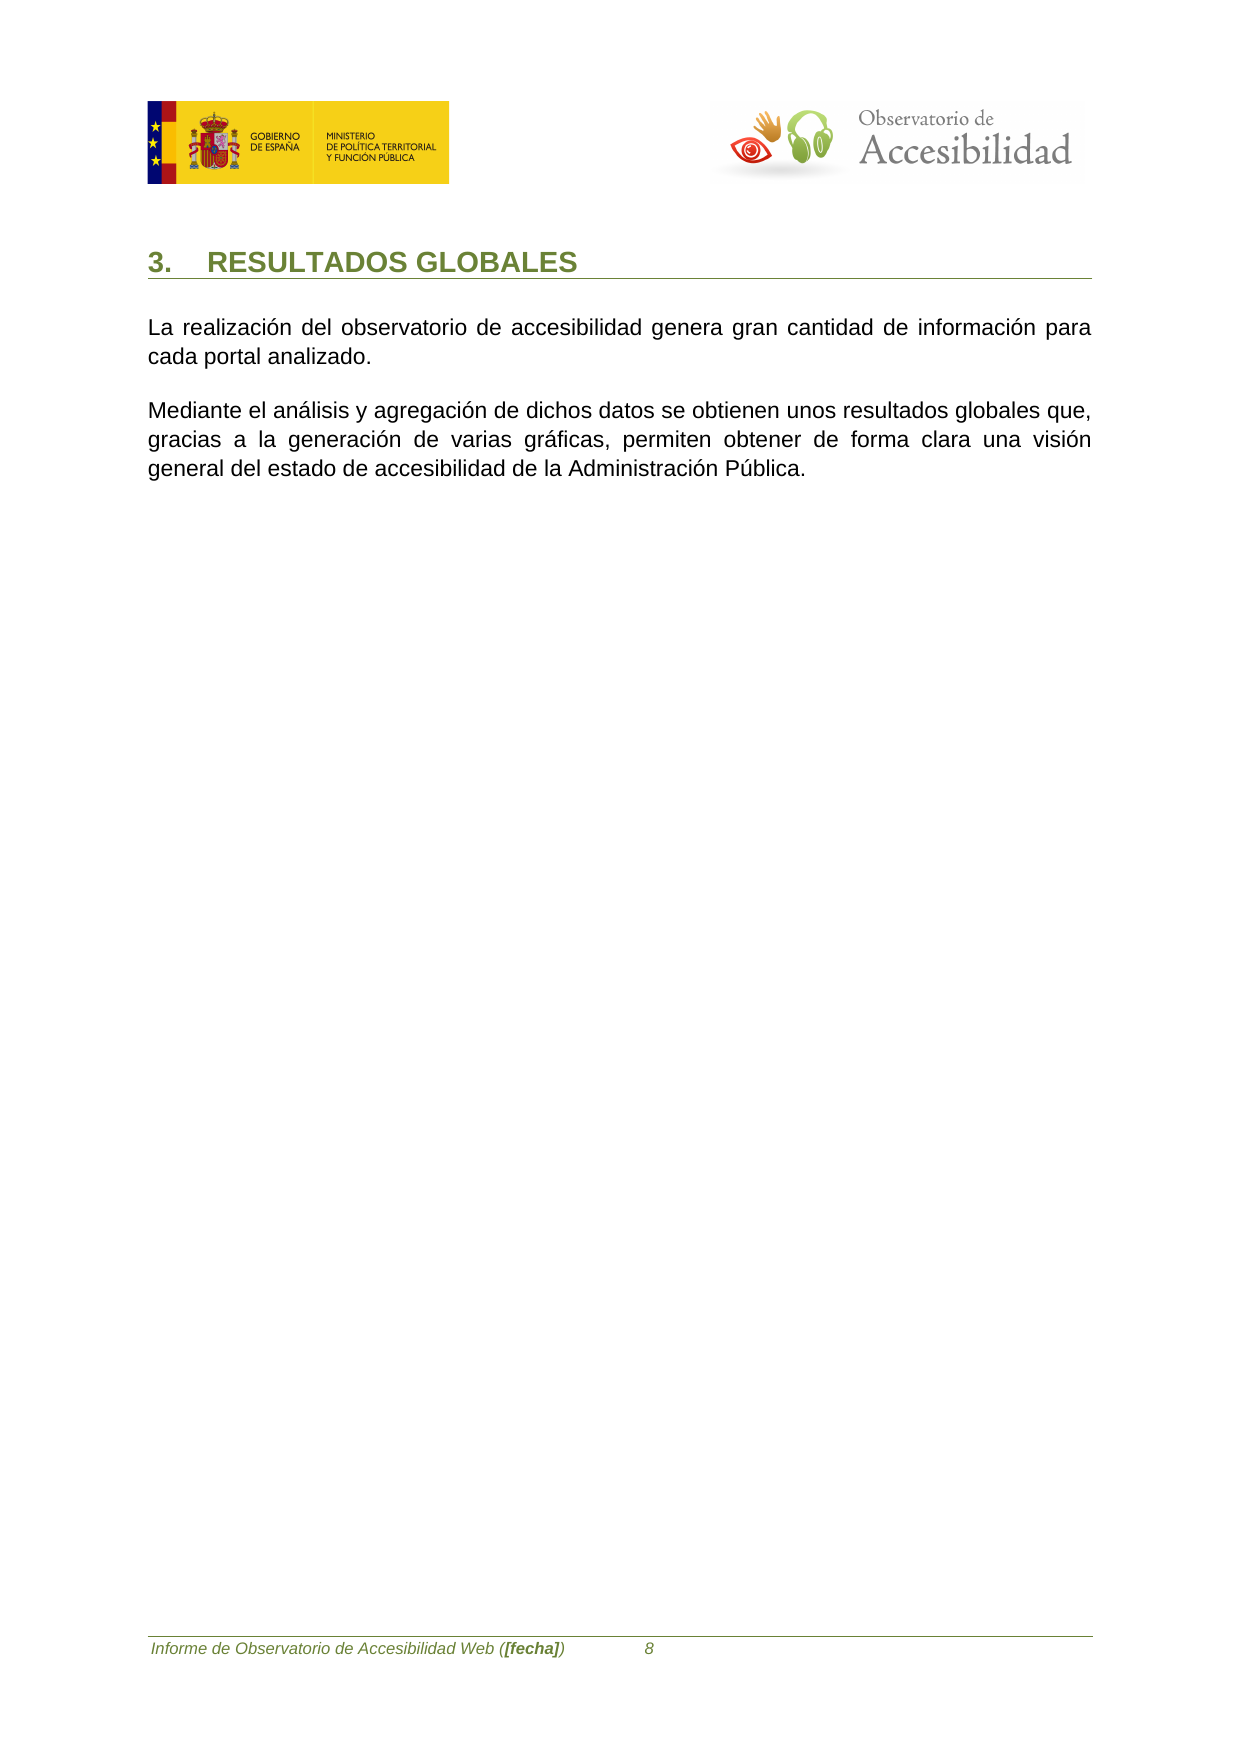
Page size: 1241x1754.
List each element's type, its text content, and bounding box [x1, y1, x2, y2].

text Mediante el análisis y agregación de dichos datos se obtienen unos resultados globales que, gracias a la generación de varias gráficas, permiten obtener de forma clara una visión general del estado de accesibilidad de la Administración Pública. [148, 397, 1092, 481]
subtitle Resultados Globales [148, 245, 1092, 278]
picture [710, 101, 1086, 184]
picture [147, 101, 450, 184]
text La realización del observatorio de accesibilidad genera gran cantidad de información para cada portal analizado. [148, 314, 1092, 369]
